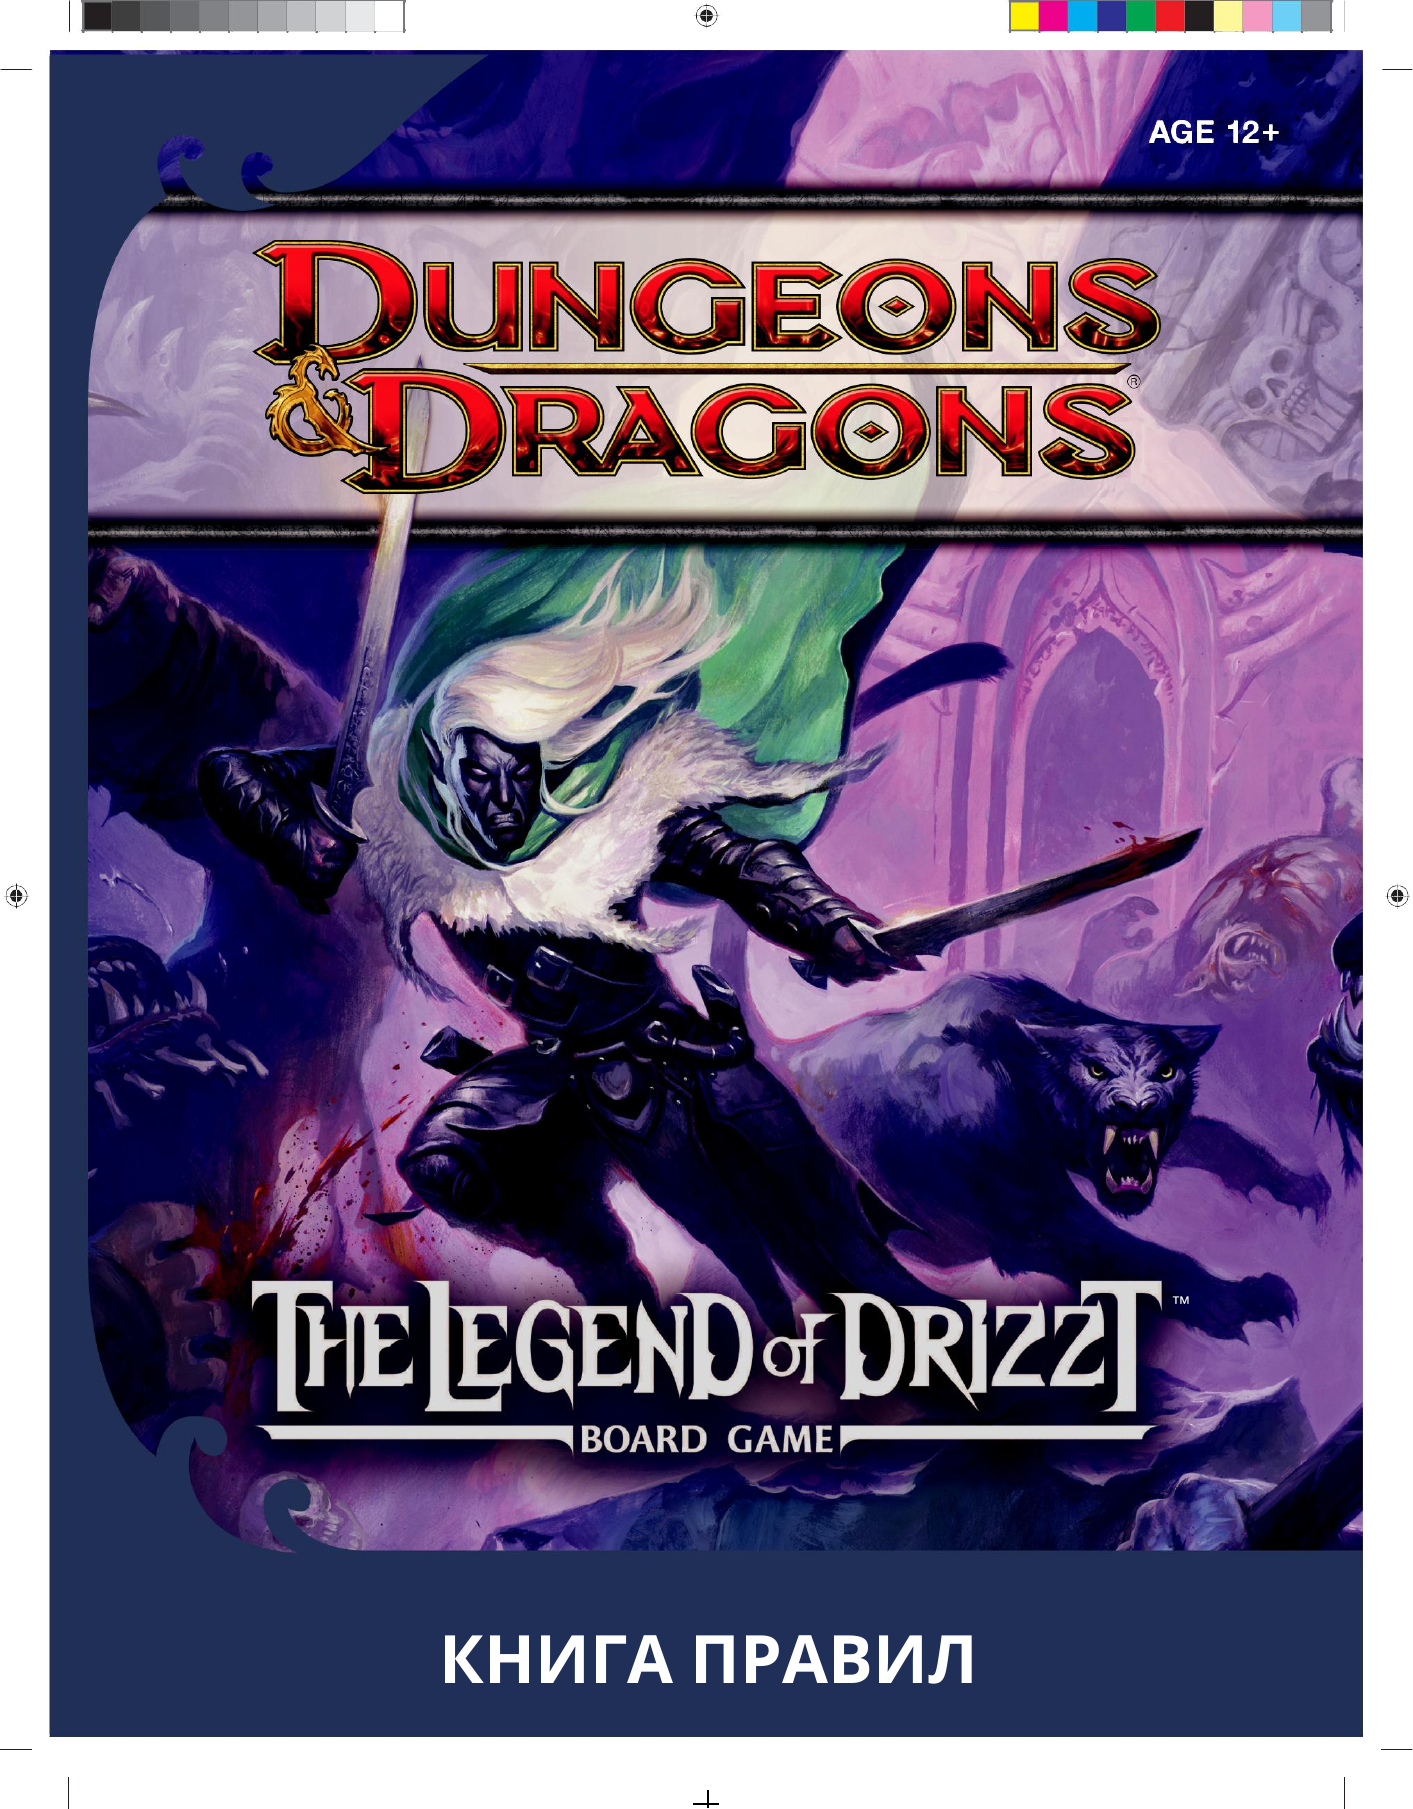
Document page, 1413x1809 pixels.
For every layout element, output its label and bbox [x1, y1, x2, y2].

picture [0, 0, 1413, 1741]
table_header [693, 1790, 707, 1803]
table_header [90, 1790, 693, 1808]
table_header [709, 1790, 719, 1803]
table_header [719, 1790, 1343, 1808]
